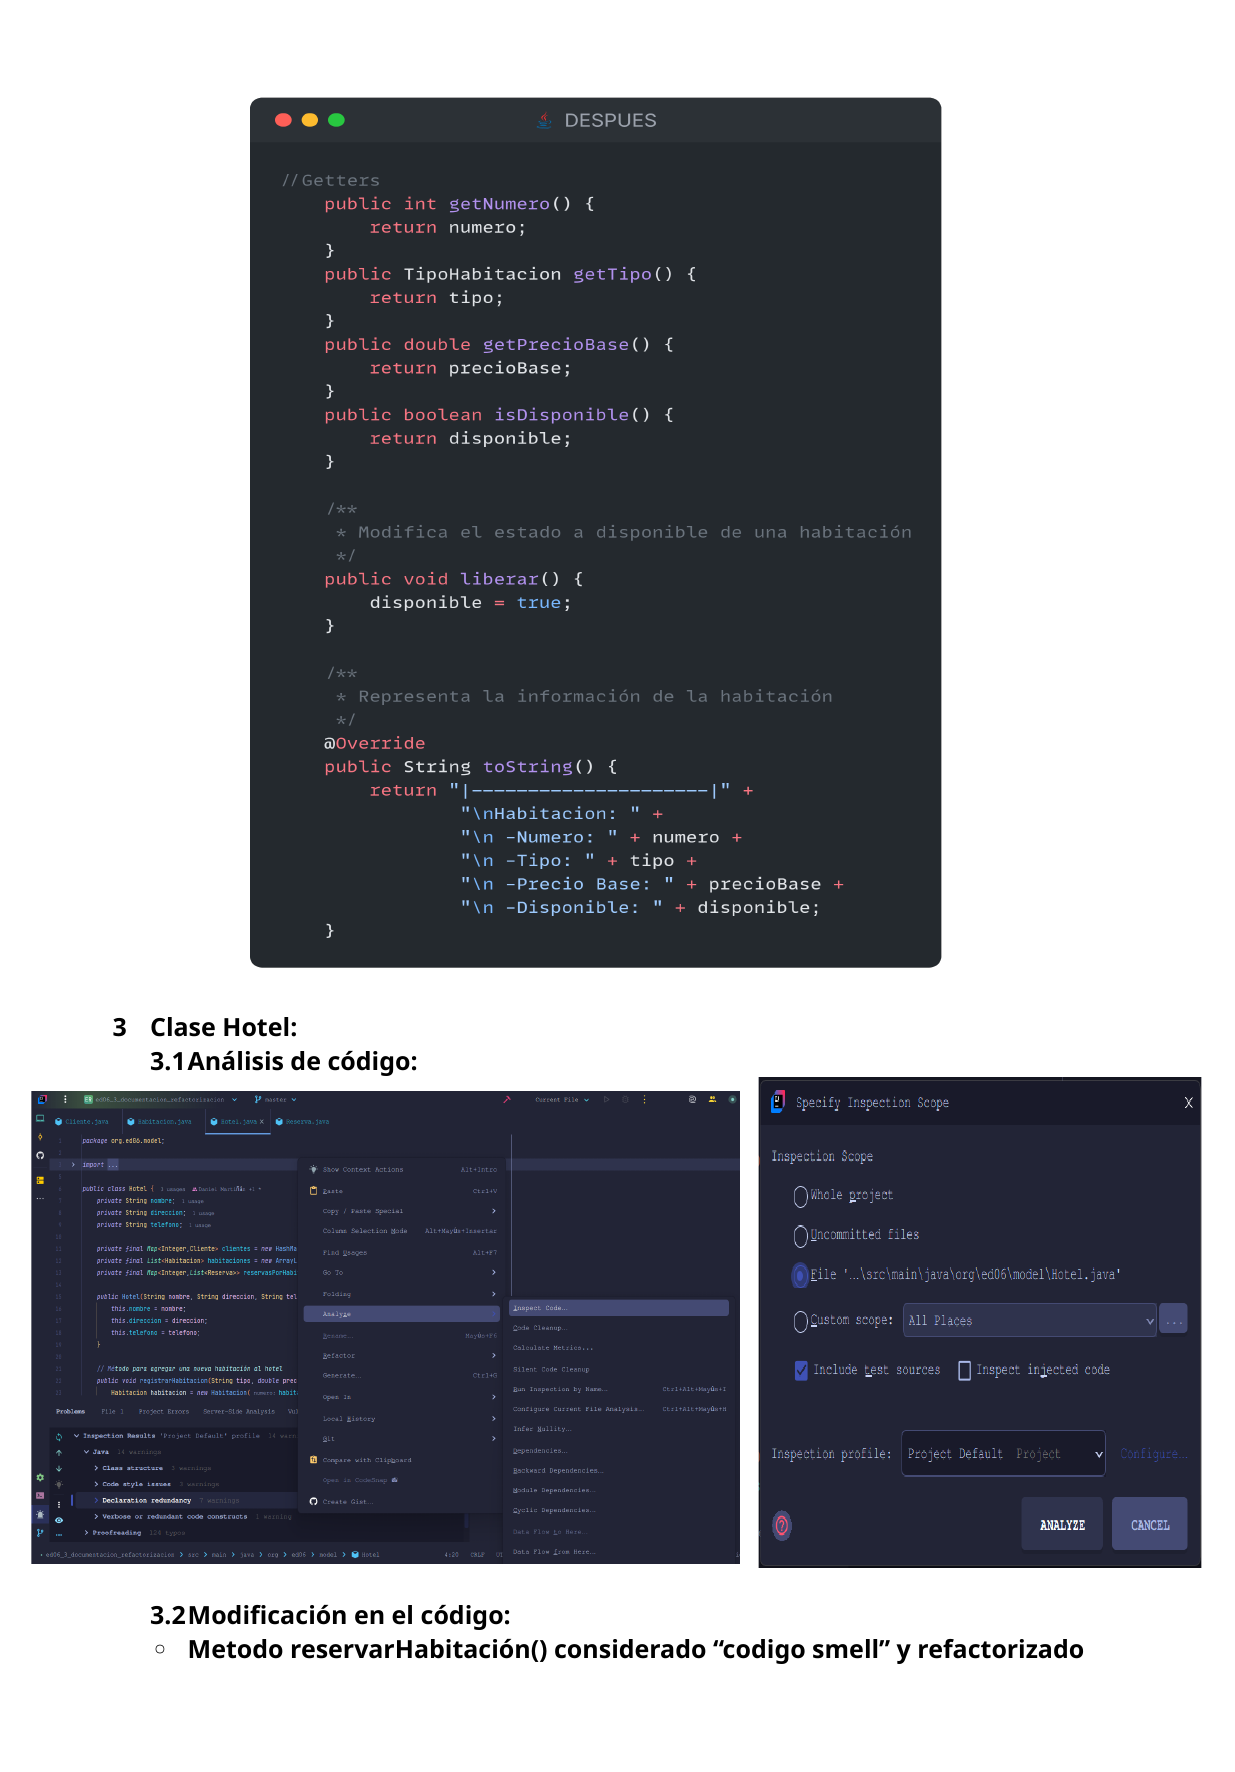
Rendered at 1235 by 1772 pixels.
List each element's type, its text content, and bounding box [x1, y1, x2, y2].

picture [31, 1091, 740, 1564]
list Modificación en el código: [150, 1597, 1159, 1631]
list Clase Hotel: [112, 1009, 1159, 1043]
list Análisis de código: [150, 1043, 1159, 1078]
picture [758, 1077, 1202, 1568]
list Metodo reservarHabitación() considerado “codigo smell” y refactorizado [150, 1631, 1159, 1666]
picture [241, 89, 950, 976]
